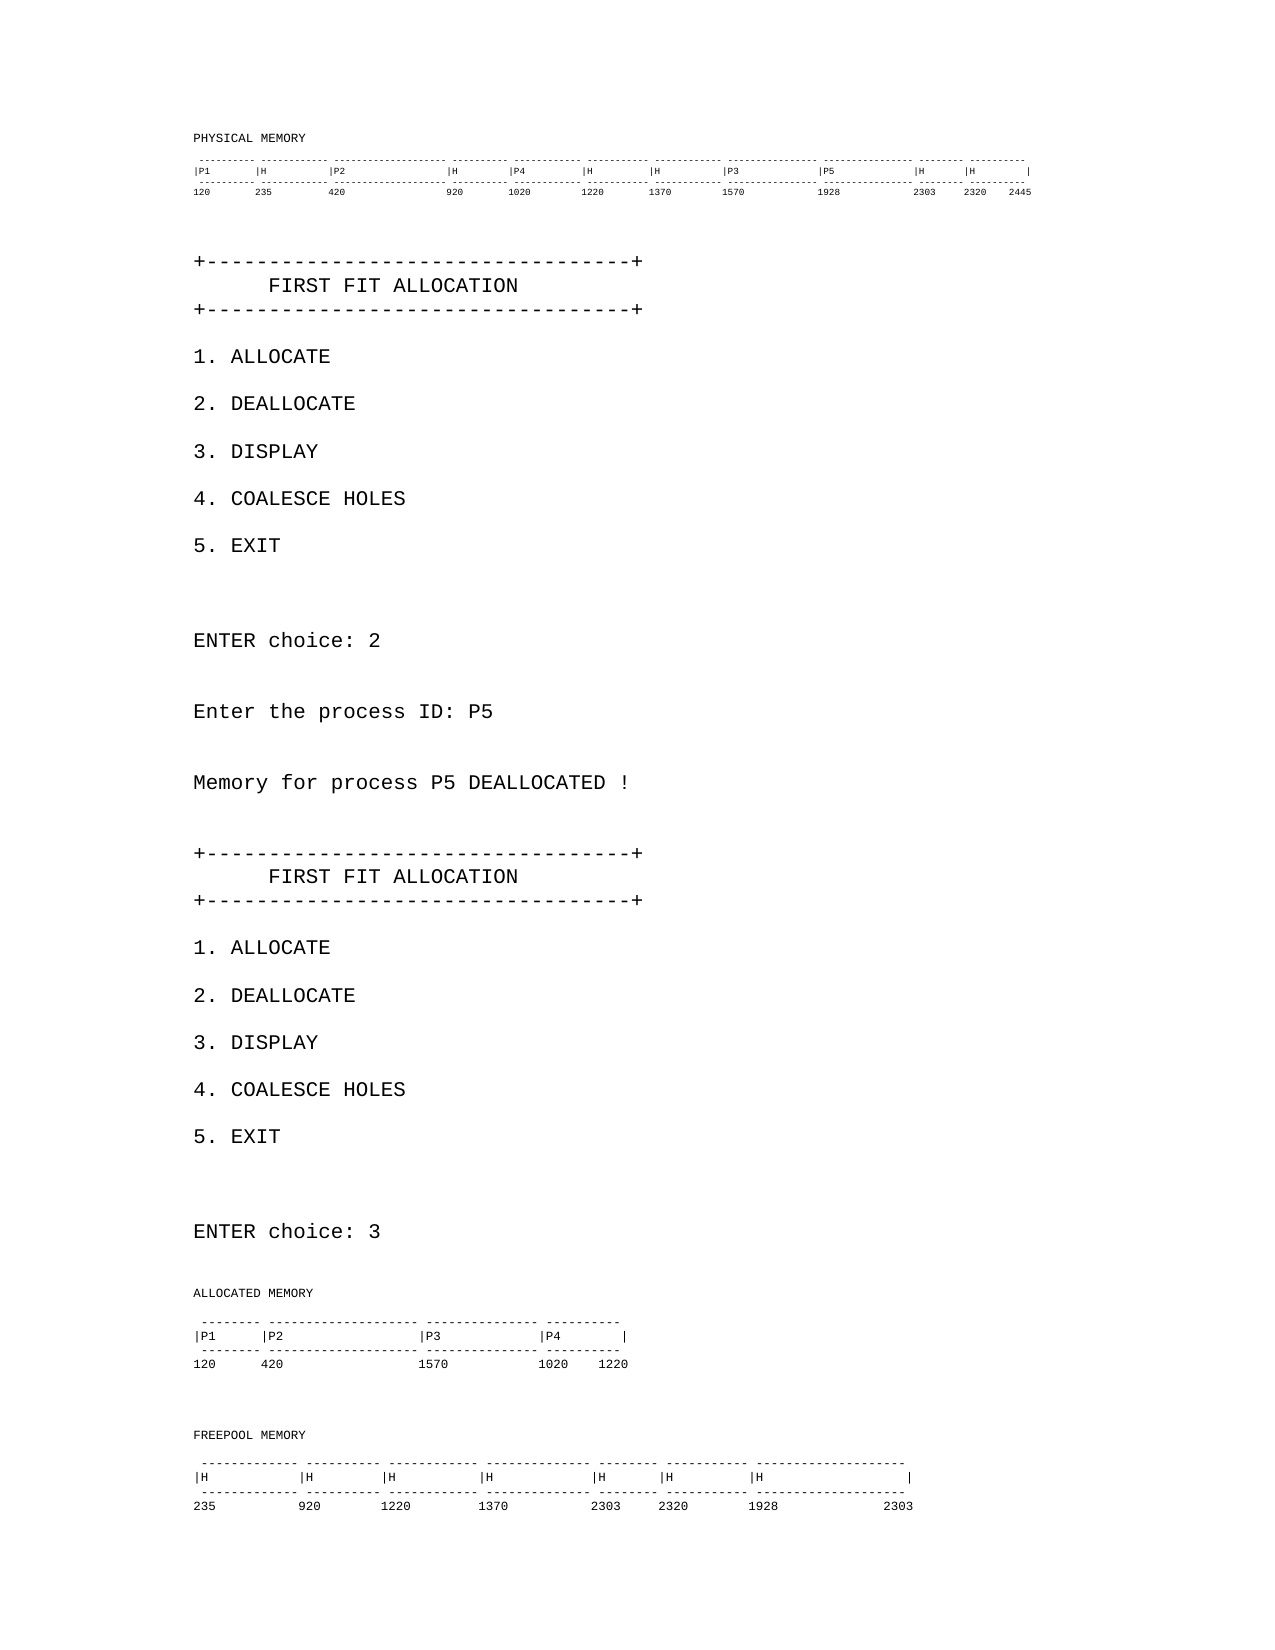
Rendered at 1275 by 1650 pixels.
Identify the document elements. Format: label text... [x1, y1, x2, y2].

text ALLOCATED MEMORY [118, 1287, 1157, 1301]
text Memory for process P5 DEALLOCATED ! [118, 772, 1157, 795]
text +----------------------------------+ [118, 252, 1157, 275]
text -------- -------------------- --------------- ---------- [118, 1316, 1157, 1330]
text 1. ALLOCATE [118, 937, 1157, 961]
text 4. COALESCE HOLES [118, 1079, 1157, 1103]
text ENTER choice: 3 [118, 1221, 1157, 1245]
text 3. DISPLAY [118, 441, 1157, 464]
text 3. DISPLAY [118, 1032, 1157, 1056]
text Enter the process ID: P5 [118, 701, 1157, 724]
text PHYSICAL MEMORY [118, 132, 1157, 146]
text |H |H |H |H |H |H |H | [118, 1471, 1157, 1486]
text 120 235 420 920 1020 1220 1370 1570 1928 2303 2320 2445 [118, 188, 1157, 198]
text 235 920 1220 1370 2303 2320 1928 2303 [118, 1500, 1157, 1514]
text ------------- ---------- ------------ -------------- -------- ----------- -------------------- [118, 1457, 1157, 1471]
text FREEPOOL MEMORY [118, 1429, 1157, 1443]
text ------------- ---------- ------------ -------------- -------- ----------- -------------------- [118, 1486, 1157, 1500]
text ---------- ------------ -------------------- ---------- ------------ ----------- ------------ ---------------- ---------------- -------- ---------- [118, 177, 1157, 188]
text ENTER choice: 2 [118, 630, 1157, 653]
text 5. EXIT [118, 1126, 1157, 1150]
text 120 420 1570 1020 1220 [118, 1358, 1157, 1372]
text +----------------------------------+ [118, 299, 1157, 322]
text +----------------------------------+ [118, 843, 1157, 866]
text 2. DEALLOCATE [118, 393, 1157, 417]
text FIRST FIT ALLOCATION [118, 275, 1157, 299]
text ---------- ------------ -------------------- ---------- ------------ ----------- ------------ ---------------- ---------------- -------- ---------- [118, 156, 1157, 167]
text 1. ALLOCATE [118, 346, 1157, 370]
text +----------------------------------+ [118, 890, 1157, 914]
text -------- -------------------- --------------- ---------- [118, 1344, 1157, 1358]
text 4. COALESCE HOLES [118, 488, 1157, 512]
text |P1 |H |P2 |H |P4 |H |H |P3 |P5 |H |H | [118, 167, 1157, 177]
text 2. DEALLOCATE [118, 984, 1157, 1008]
text FIRST FIT ALLOCATION [118, 866, 1157, 890]
text 5. EXIT [118, 535, 1157, 559]
text |P1 |P2 |P3 |P4 | [118, 1330, 1157, 1344]
